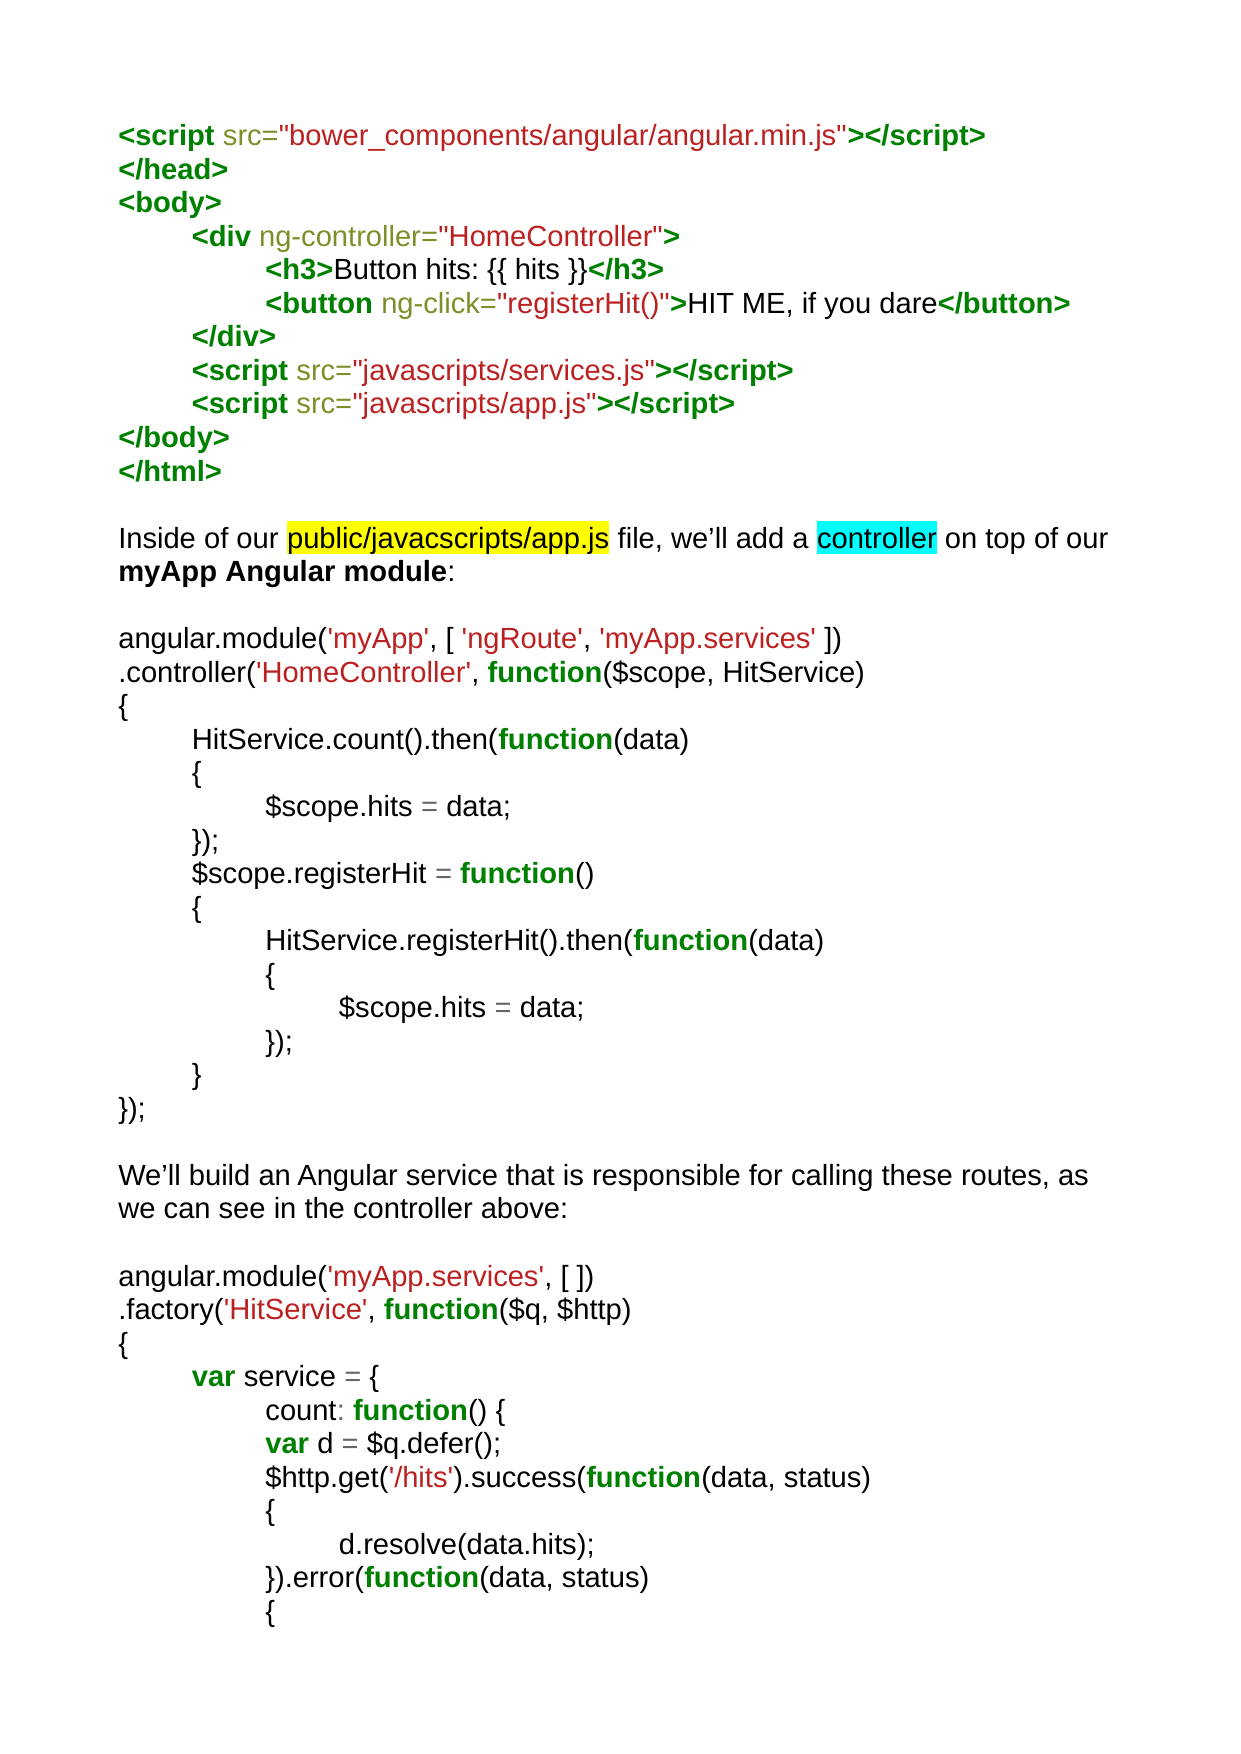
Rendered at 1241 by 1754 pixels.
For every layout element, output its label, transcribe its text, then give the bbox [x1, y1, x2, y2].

text Inside of our public/javacscripts/app.js file, we’ll add a controller on top of our myApp Angular module: [118, 521, 1122, 588]
text $http.get('/hits').success(function(data, status) [118, 1460, 1122, 1493]
text </div> [118, 319, 1122, 353]
text { [118, 755, 1122, 789]
text count: function() { [118, 1393, 1122, 1426]
text var service = { [118, 1359, 1122, 1393]
text HitService.registerHit().then(function(data) [118, 923, 1122, 957]
text We’ll build an Angular service that is responsible for calling these routes, as we can see in the controller above: [118, 1158, 1122, 1225]
text { [118, 1326, 1122, 1359]
text <script src="javascripts/app.js"></script> [118, 386, 1122, 420]
text <script src="javascripts/services.js"></script> [118, 353, 1122, 386]
text </head> [118, 152, 1122, 185]
text { [118, 1594, 1122, 1627]
text $scope.hits = data; [118, 789, 1122, 822]
text var d = $q.defer(); [118, 1426, 1122, 1460]
text }); [118, 1091, 1122, 1124]
text </body> [118, 420, 1122, 453]
text { [118, 957, 1122, 990]
text angular.module('myApp.services', [ ]) [118, 1258, 1122, 1292]
text { [118, 1493, 1122, 1527]
text } [118, 1057, 1122, 1091]
text <script src="bower_components/angular/angular.min.js"></script> [118, 118, 1122, 152]
text $scope.registerHit = function() [118, 856, 1122, 889]
text }); [118, 1024, 1122, 1057]
text d.resolve(data.hits); [118, 1527, 1122, 1560]
text }).error(function(data, status) [118, 1560, 1122, 1594]
text </html> [118, 453, 1122, 487]
text .factory('HitService', function($q, $http) [118, 1292, 1122, 1326]
text { [118, 889, 1122, 923]
text { [118, 688, 1122, 722]
text <div ng-controller="HomeController"> [118, 219, 1122, 252]
text <button ng-click="registerHit()">HIT ME, if you dare</button> [118, 286, 1122, 319]
text angular.module('myApp', [ 'ngRoute', 'myApp.services' ]) [118, 621, 1122, 655]
text .controller('HomeController', function($scope, HitService) [118, 655, 1122, 688]
text $scope.hits = data; [118, 990, 1122, 1024]
text <h3>Button hits: {{ hits }}</h3> [118, 252, 1122, 286]
text HitService.count().then(function(data) [118, 722, 1122, 755]
text <body> [118, 185, 1122, 219]
text }); [118, 822, 1122, 856]
